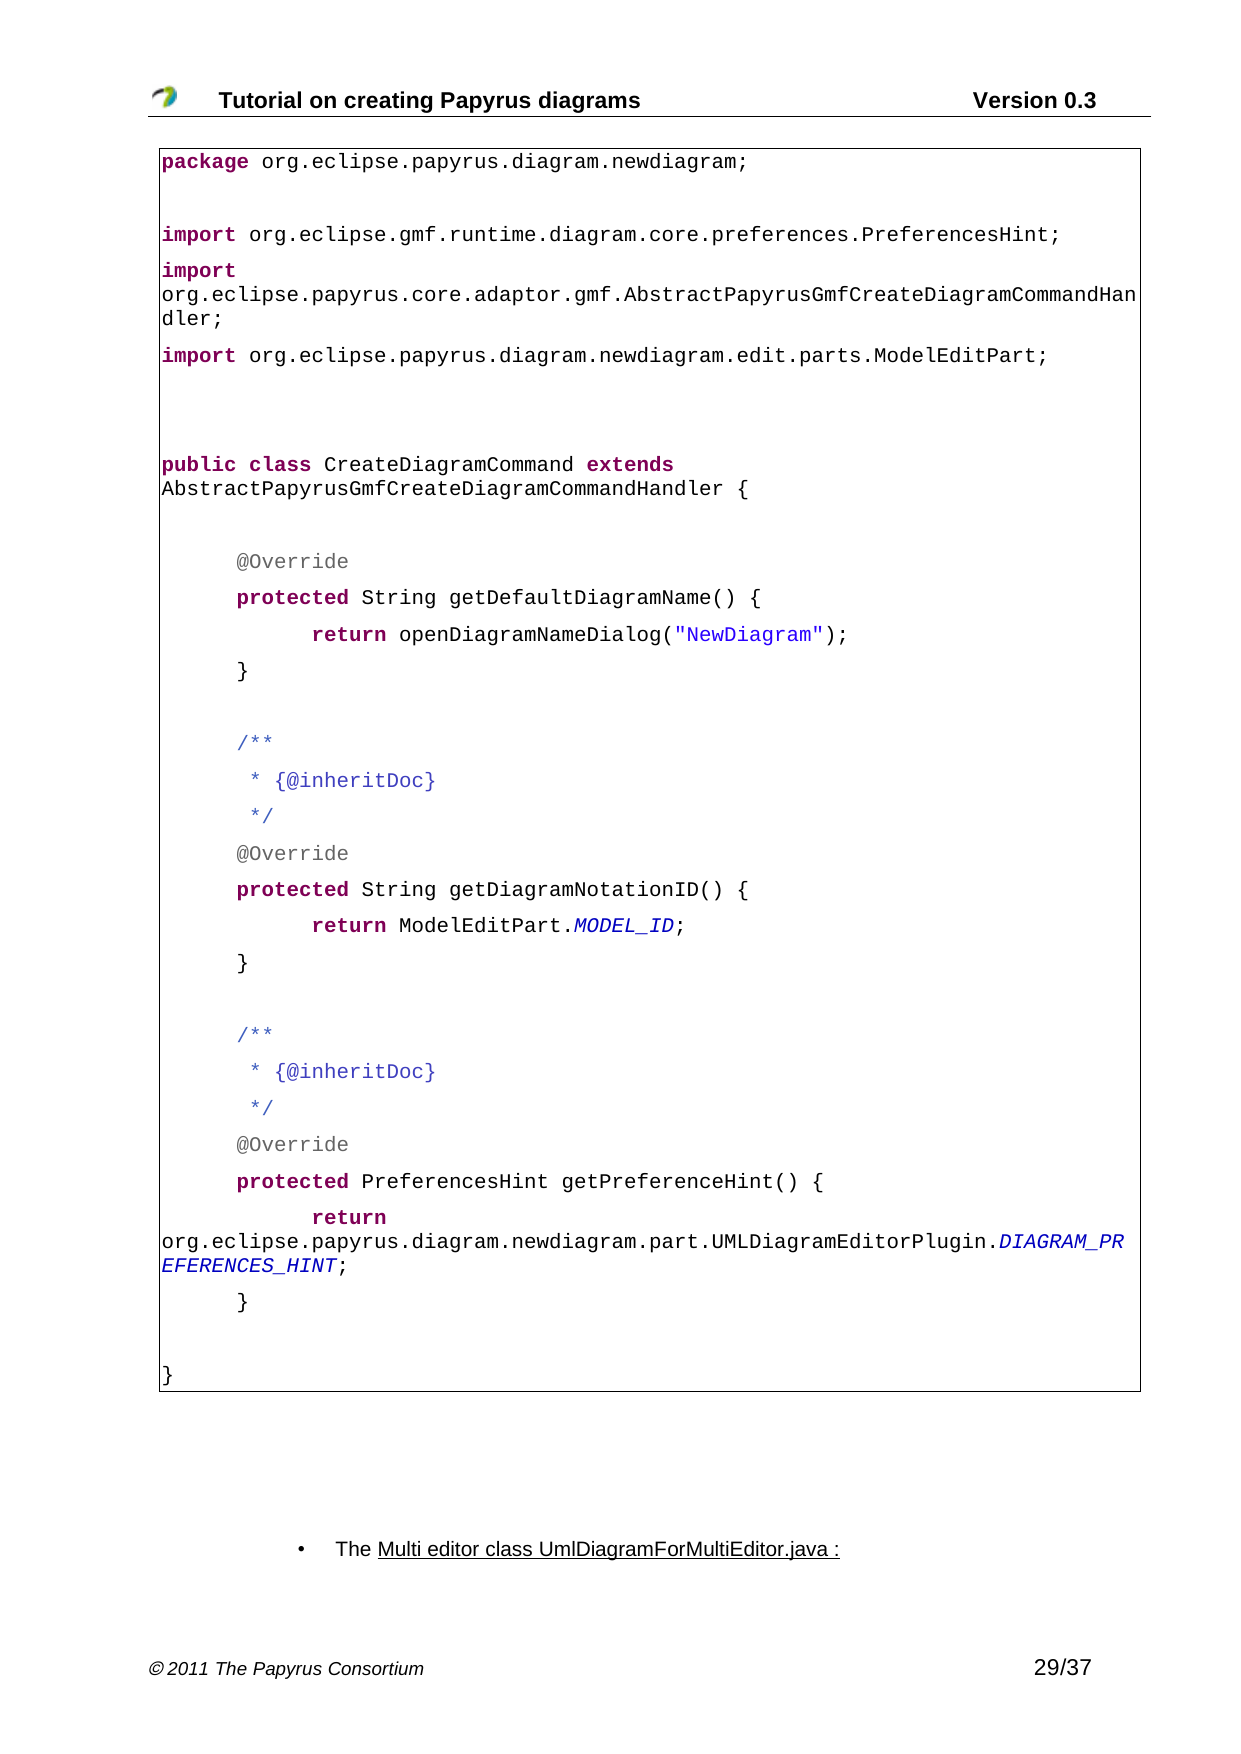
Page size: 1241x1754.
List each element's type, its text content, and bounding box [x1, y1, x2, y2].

text } [161, 660, 1137, 684]
text */ [161, 1098, 1137, 1122]
text @Override [161, 551, 1137, 575]
text } [161, 1291, 1137, 1315]
list The Multi editor class UmlDiagramForMultiEditor.java : [298, 1537, 1151, 1561]
text protected PreferencesHint getPreferenceHint() { [161, 1171, 1137, 1194]
text protected String getDefaultDiagramName() { [161, 587, 1137, 611]
text /** [161, 733, 1137, 757]
text */ [161, 806, 1137, 830]
text * {@inheritDoc} [161, 1061, 1137, 1085]
picture [152, 84, 177, 110]
text return openDiagramNameDialog("NewDiagram"); [161, 624, 1137, 648]
text @Override [161, 1134, 1137, 1158]
text return ModelEditPart.MODEL_ID; [161, 915, 1137, 939]
text * {@inheritDoc} [161, 769, 1137, 793]
text } [161, 1364, 1137, 1388]
text import org.eclipse.papyrus.diagram.newdiagram.edit.parts.ModelEditPart; [161, 344, 1137, 368]
text import org.eclipse.papyrus.core.adaptor.gmf.AbstractPapyrusGmfCreateDiagramCommandHandler; [161, 260, 1137, 332]
text import org.eclipse.gmf.runtime.diagram.core.preferences.PreferencesHint; [161, 224, 1137, 248]
text protected String getDiagramNotationID() { [161, 879, 1137, 903]
text public class CreateDiagramCommand extends AbstractPapyrusGmfCreateDiagramCommandHandler { [161, 454, 1137, 502]
text } [161, 952, 1137, 976]
text return org.eclipse.papyrus.diagram.newdiagram.part.UMLDiagramEditorPlugin.DIAGRAM_PREFERENCES_HINT; [161, 1207, 1137, 1279]
text @Override [161, 842, 1137, 866]
text package org.eclipse.papyrus.diagram.newdiagram; [161, 151, 1137, 175]
text /** [161, 1025, 1137, 1049]
